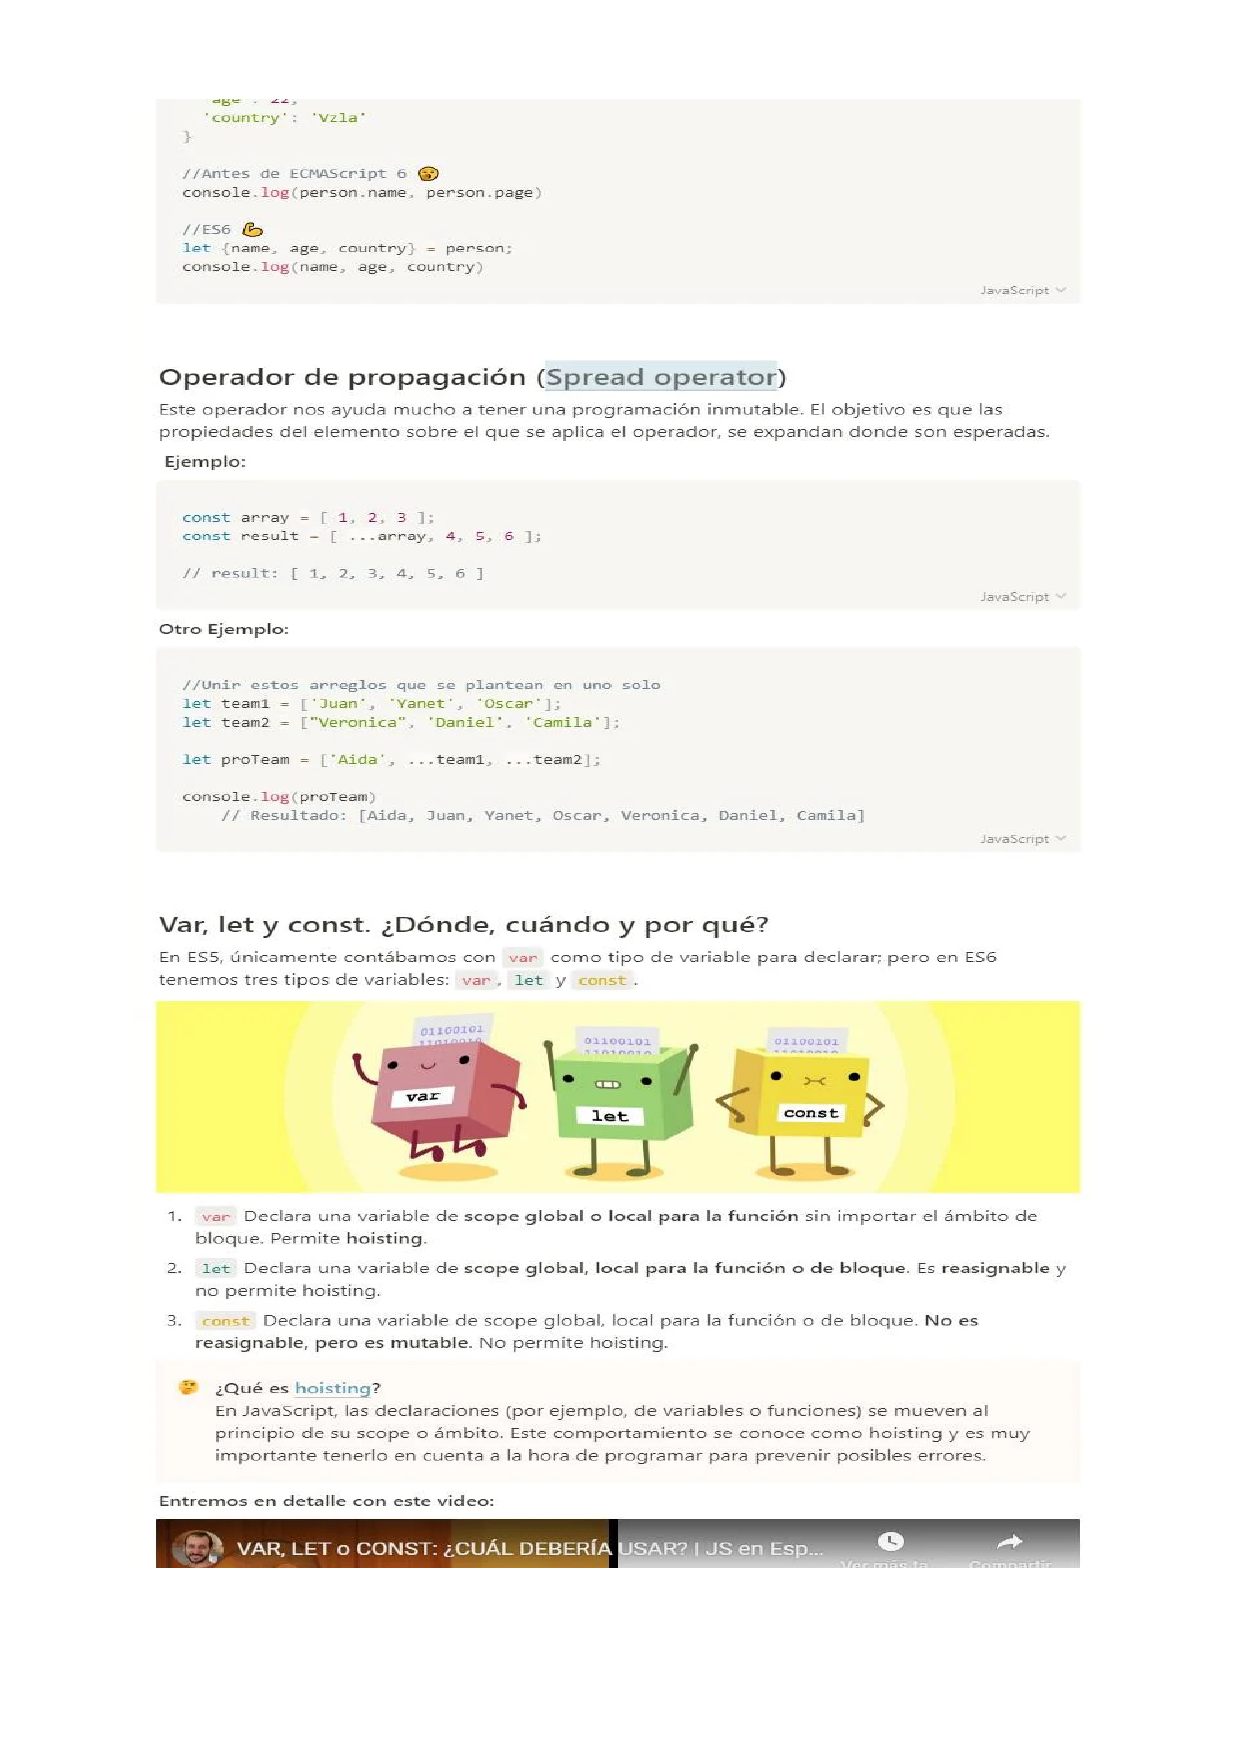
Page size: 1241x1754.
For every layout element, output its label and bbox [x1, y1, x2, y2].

picture [127, 993, 1103, 1568]
